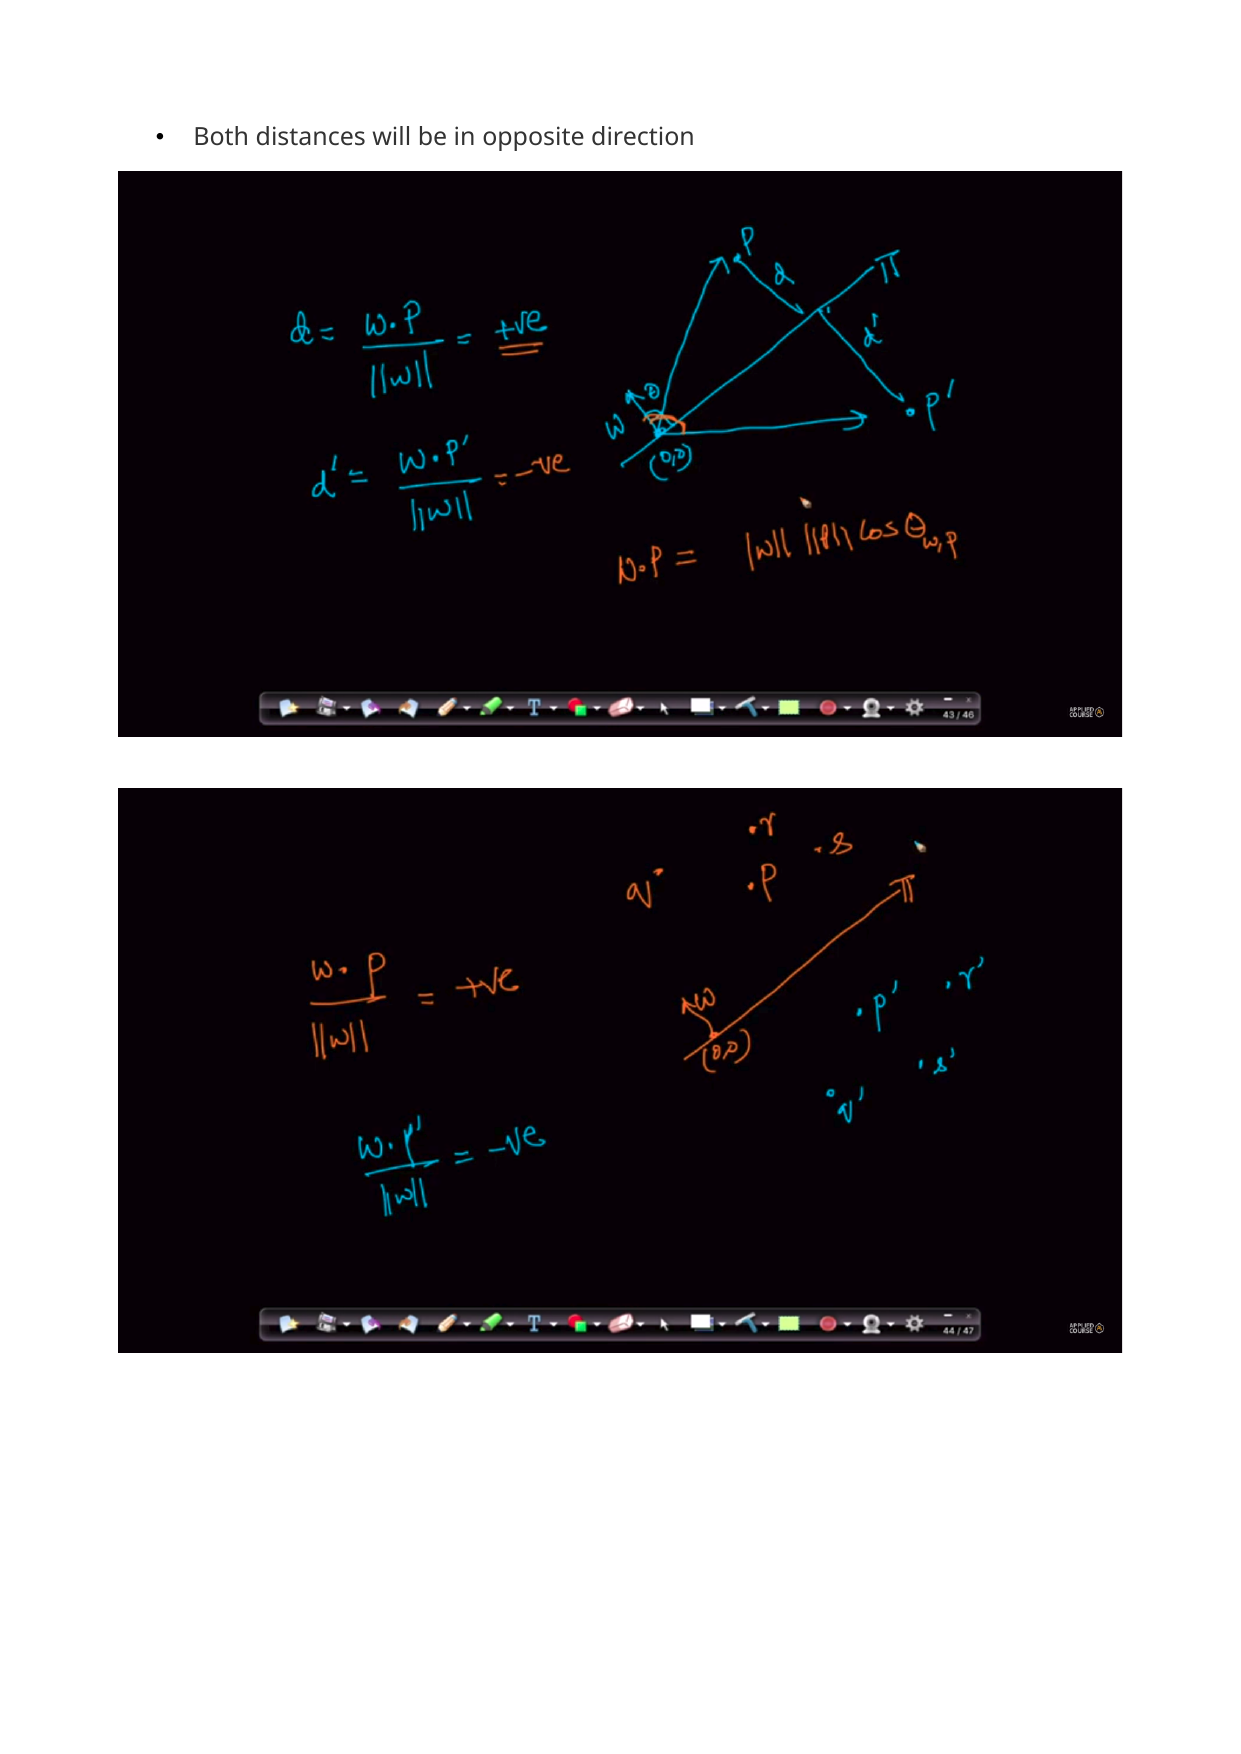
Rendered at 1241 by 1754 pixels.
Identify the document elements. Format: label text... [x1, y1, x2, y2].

picture [118, 788, 1123, 1353]
picture [118, 171, 1123, 737]
list Both distances will be in opposite direction [156, 118, 1122, 152]
